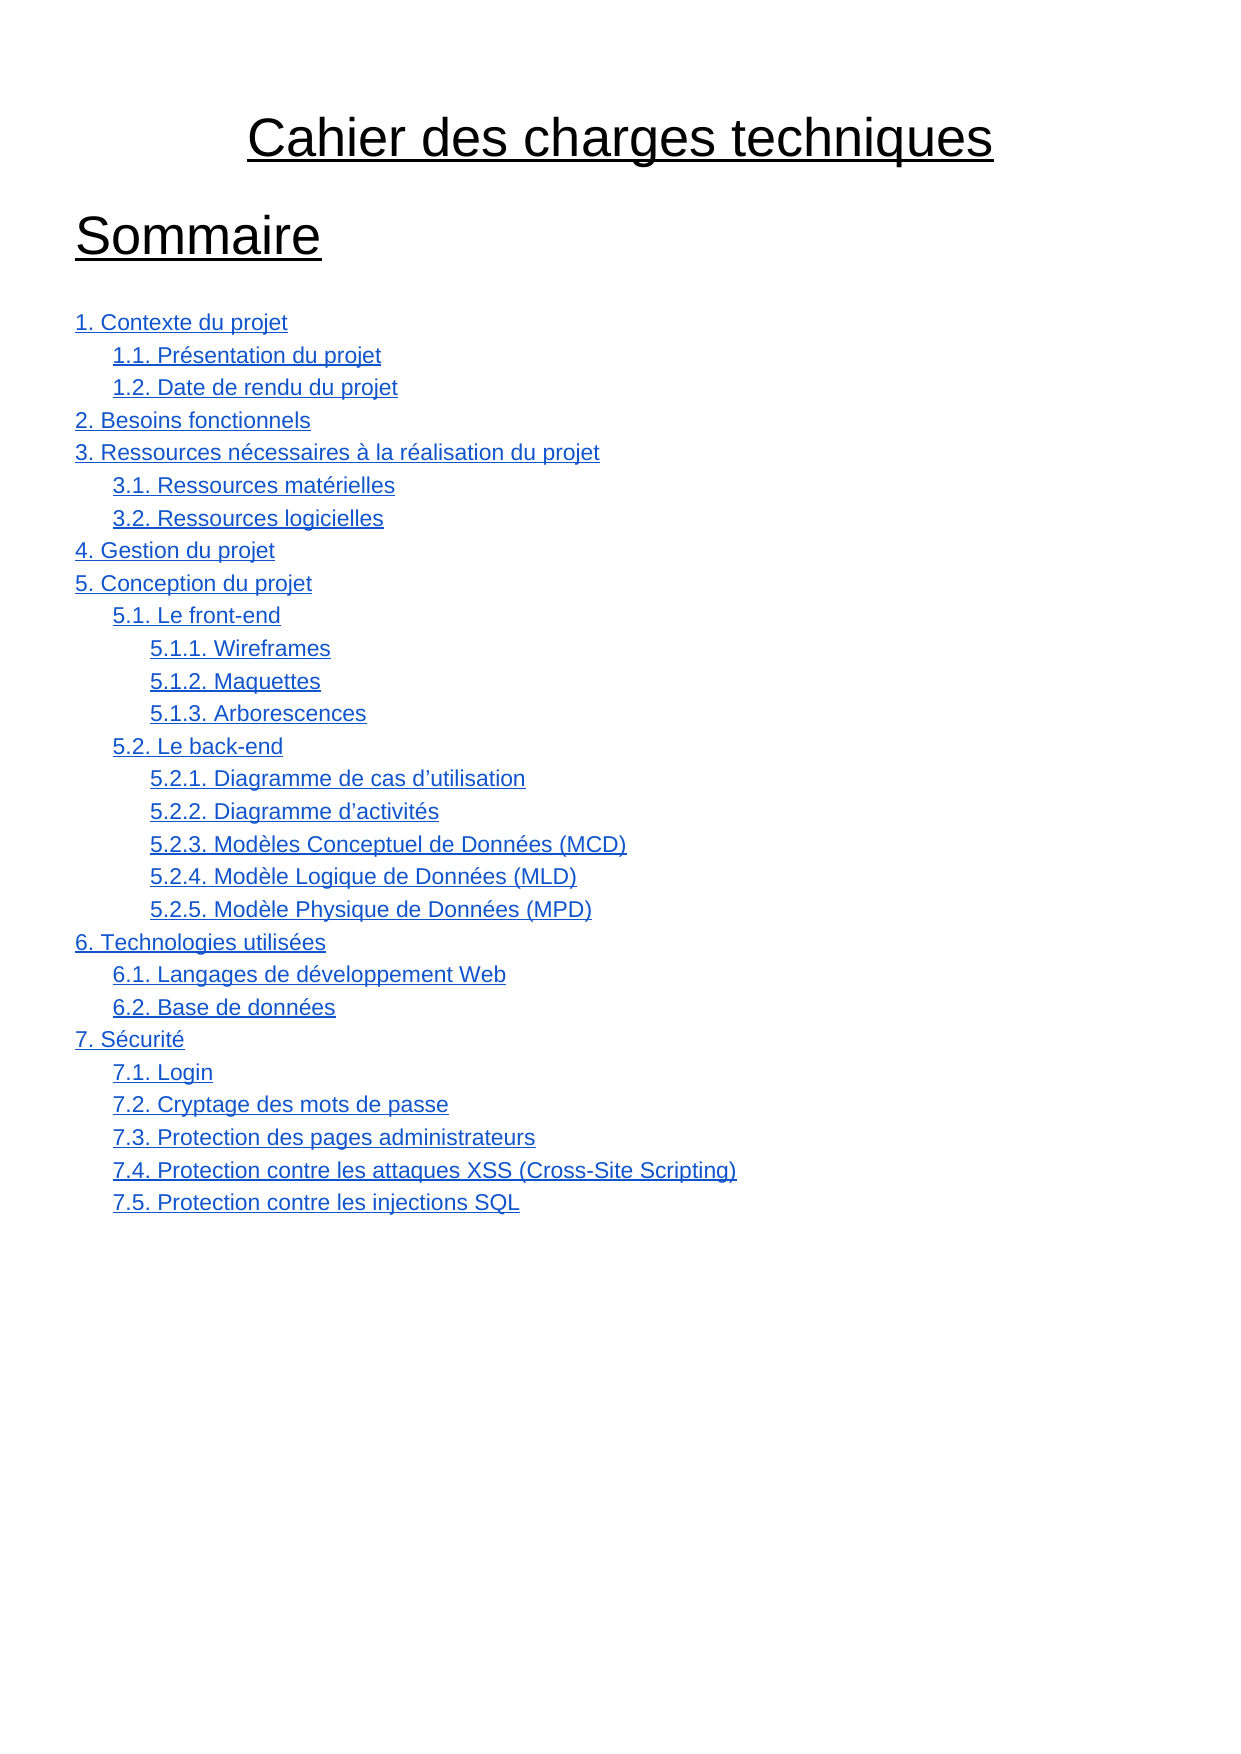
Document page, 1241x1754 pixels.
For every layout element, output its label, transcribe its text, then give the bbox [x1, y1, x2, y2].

text 4. Gestion du projet [75, 537, 1165, 563]
text 5.2.2. Diagramme d’activités [150, 798, 1165, 824]
title Cahier des charges techniques [75, 105, 1165, 167]
text 3. Ressources nécessaires à la réalisation du projet [75, 439, 1165, 466]
text 5.2.1. Diagramme de cas d’utilisation [150, 765, 1165, 792]
text 5.1.1. Wireframes [150, 635, 1165, 661]
text 6.1. Langages de développement Web [112, 961, 1165, 987]
text 7.5. Protection contre les injections SQL [112, 1189, 1165, 1216]
text 5. Conception du projet [75, 570, 1165, 596]
text 1. Contexte du projet [75, 309, 1165, 335]
text 5.2.5. Modèle Physique de Données (MPD) [150, 896, 1165, 922]
text 5.2. Le back-end [112, 733, 1165, 759]
text 5.2.4. Modèle Logique de Données (MLD) [150, 863, 1165, 889]
text 6.2. Base de données [112, 994, 1165, 1020]
text 5.1.2. Maquettes [150, 668, 1165, 694]
text 1.2. Date de rendu du projet [112, 374, 1165, 401]
text 5.1.3. Arborescences [150, 700, 1165, 727]
text 7.1. Login [112, 1059, 1165, 1085]
text 1.1. Présentation du projet [112, 342, 1165, 368]
text 7.4. Protection contre les attaques XSS (Cross-Site Scripting) [112, 1157, 1165, 1183]
text 3.2. Ressources logicielles [112, 504, 1165, 531]
text 7. Sécurité [75, 1026, 1165, 1053]
text 5.2.3. Modèles Conceptuel de Données (MCD) [150, 831, 1165, 857]
text 3.1. Ressources matérielles [112, 472, 1165, 498]
text 7.2. Cryptage des mots de passe [112, 1091, 1165, 1118]
text 6. Technologies utilisées [75, 928, 1165, 955]
text 5.1. Le front-end [112, 602, 1165, 629]
title Sommaire [75, 204, 1165, 266]
text 2. Besoins fonctionnels [75, 407, 1165, 433]
text 7.3. Protection des pages administrateurs [112, 1124, 1165, 1150]
